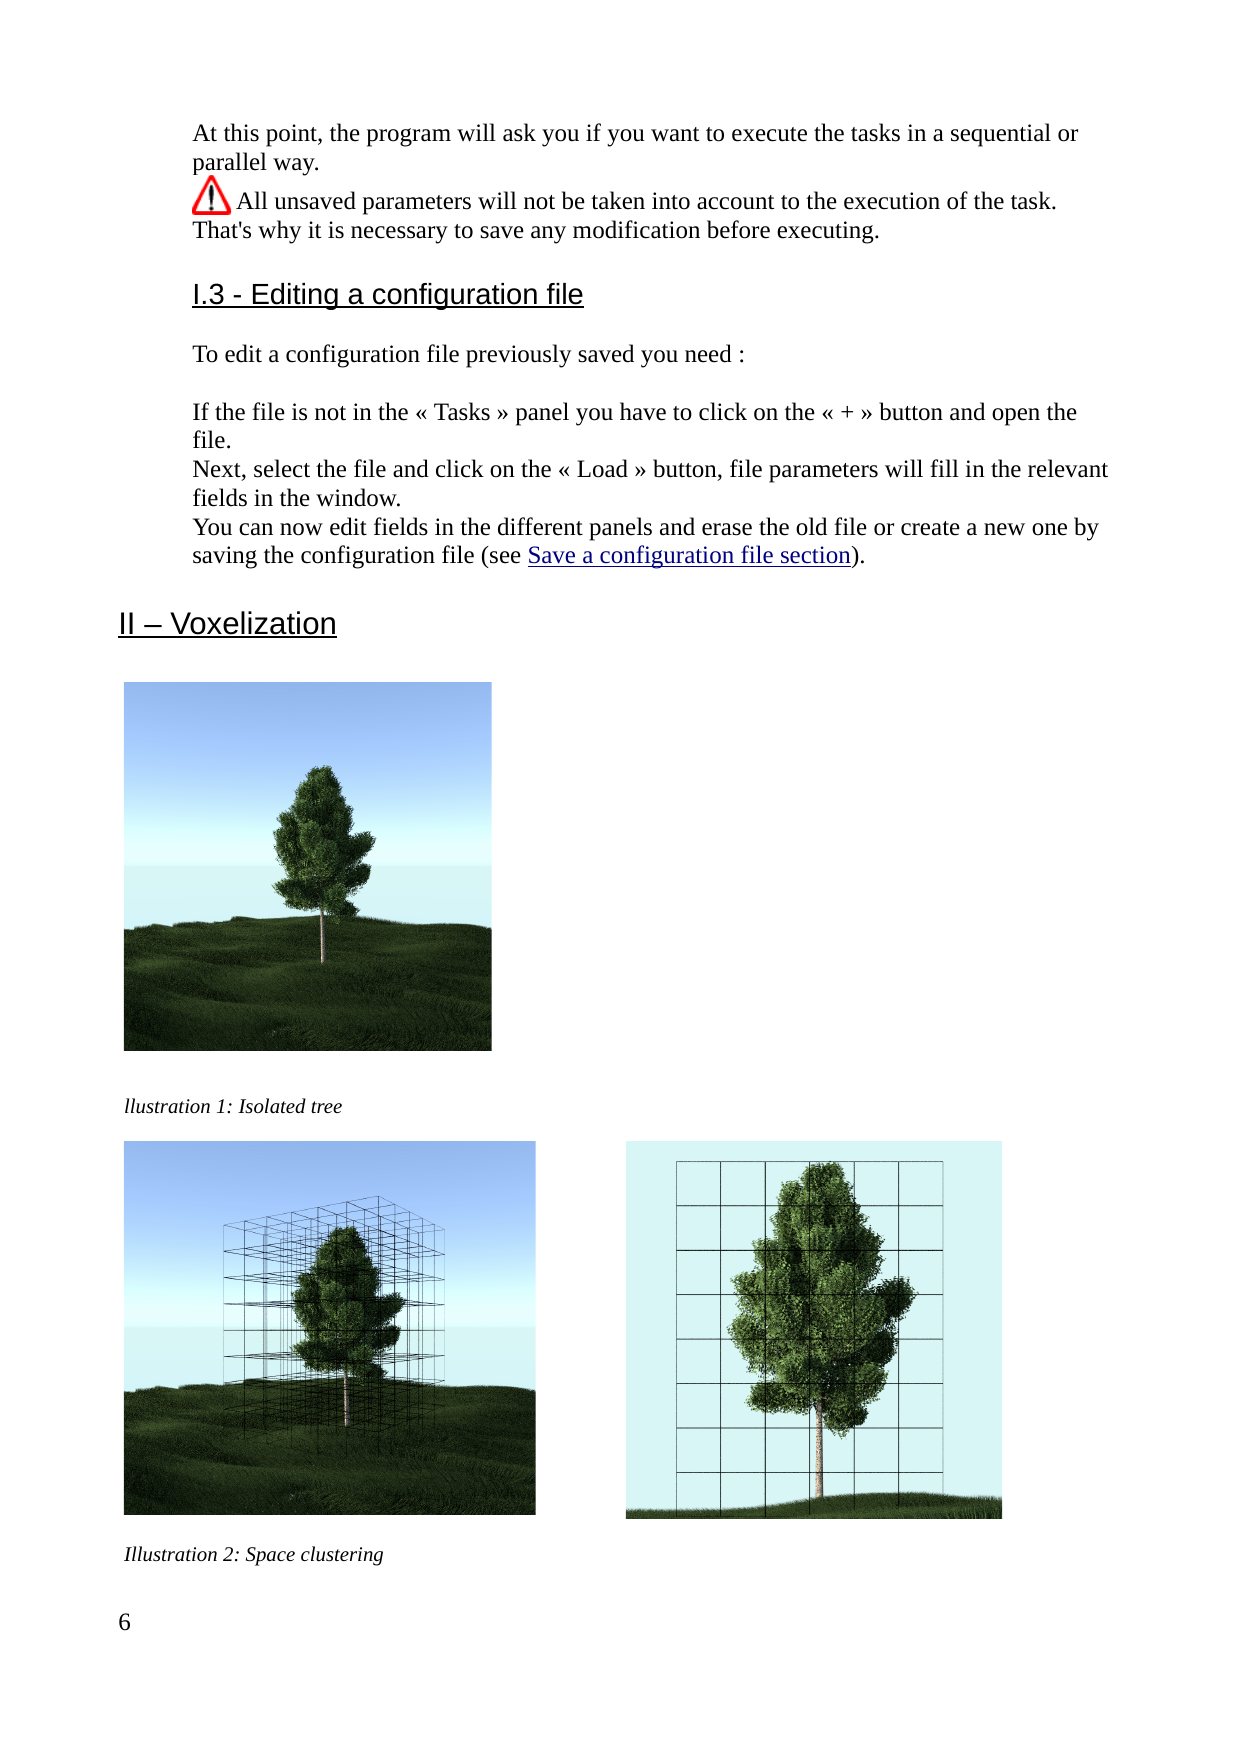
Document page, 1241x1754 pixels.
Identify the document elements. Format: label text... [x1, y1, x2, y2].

picture [123, 1141, 536, 1515]
text You can now edit fields in the different panels and erase the old file or create a new one by saving the configuration file (see Save a configuration file section). [192, 512, 1122, 569]
subtitle II – Voxelization [118, 605, 1122, 641]
text All unsaved parameters will not be taken into account to the execution of the task. That's why it is necessary to save any modification before executing. [192, 176, 1122, 243]
table_header [118, 677, 620, 1076]
picture [192, 175, 232, 215]
picture [625, 1141, 1003, 1519]
subtitle I.3 - Editing a configuration file [192, 277, 1122, 311]
table_cell [620, 1076, 1122, 1136]
picture [123, 682, 492, 1051]
text Next, select the file and click on the « Load » button, file parameters will fill in the relevant fields in the window. [192, 454, 1122, 512]
table_cell [620, 1524, 1122, 1572]
table_cell [118, 1136, 620, 1524]
text If the file is not in the « Tasks » panel you have to click on the « + » button and open the file. [192, 397, 1122, 454]
text To edit a configuration file previously saved you need : [192, 339, 1122, 368]
text At this point, the program will ask you if you want to execute the tasks in a sequential or parallel way. [192, 118, 1122, 176]
table_header [620, 677, 1122, 1076]
table_cell [620, 1136, 1122, 1524]
table_cell Illustration 2: Space clustering [118, 1524, 620, 1572]
table_cell llustration 1: Isolated tree [118, 1076, 620, 1136]
